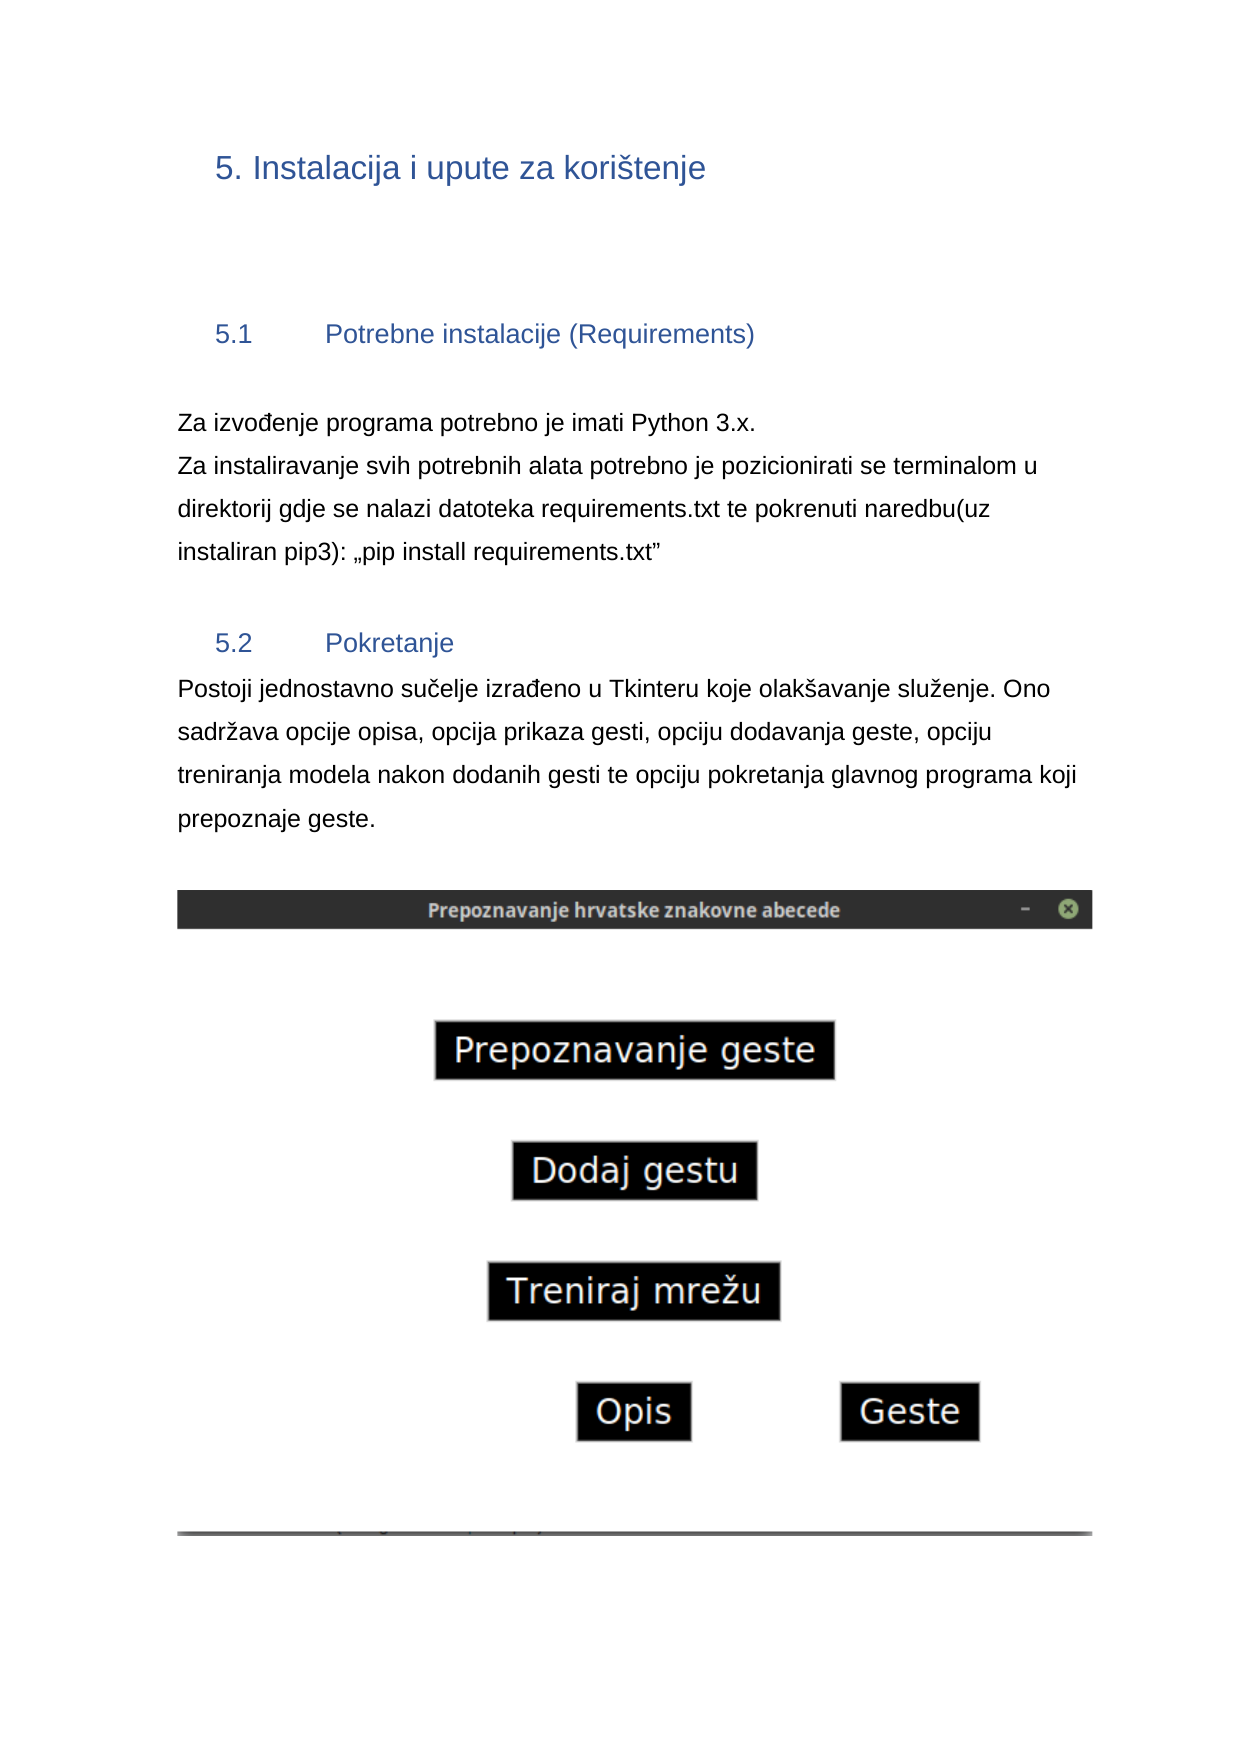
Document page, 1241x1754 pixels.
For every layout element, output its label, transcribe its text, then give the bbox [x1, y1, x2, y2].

subtitle Potrebne instalacije (Requirements) [215, 318, 1092, 349]
subtitle Instalacija i upute za korištenje [215, 148, 1092, 186]
subtitle Pokretanje [215, 627, 1092, 659]
text Postoji jednostavno sučelje izrađeno u Tkinteru koje olakšavanje služenje. Ono sadržava opcije opisa, opcija prikaza gesti, opciju dodavanja geste, opciju treniranja modela nakon dodanih gesti te opciju pokretanja glavnog programa koji prepoznaje geste. [177, 674, 1092, 832]
picture [177, 890, 1093, 1536]
text Za instaliravanje svih potrebnih alata potrebno je pozicionirati se terminalom u direktorij gdje se nalazi datoteka requirements.txt te pokrenuti naredbu(uz instaliran pip3): „pip install requirements.txt” [177, 451, 1092, 566]
text Za izvođenje programa potrebno je imati Python 3.x. [177, 408, 1092, 436]
